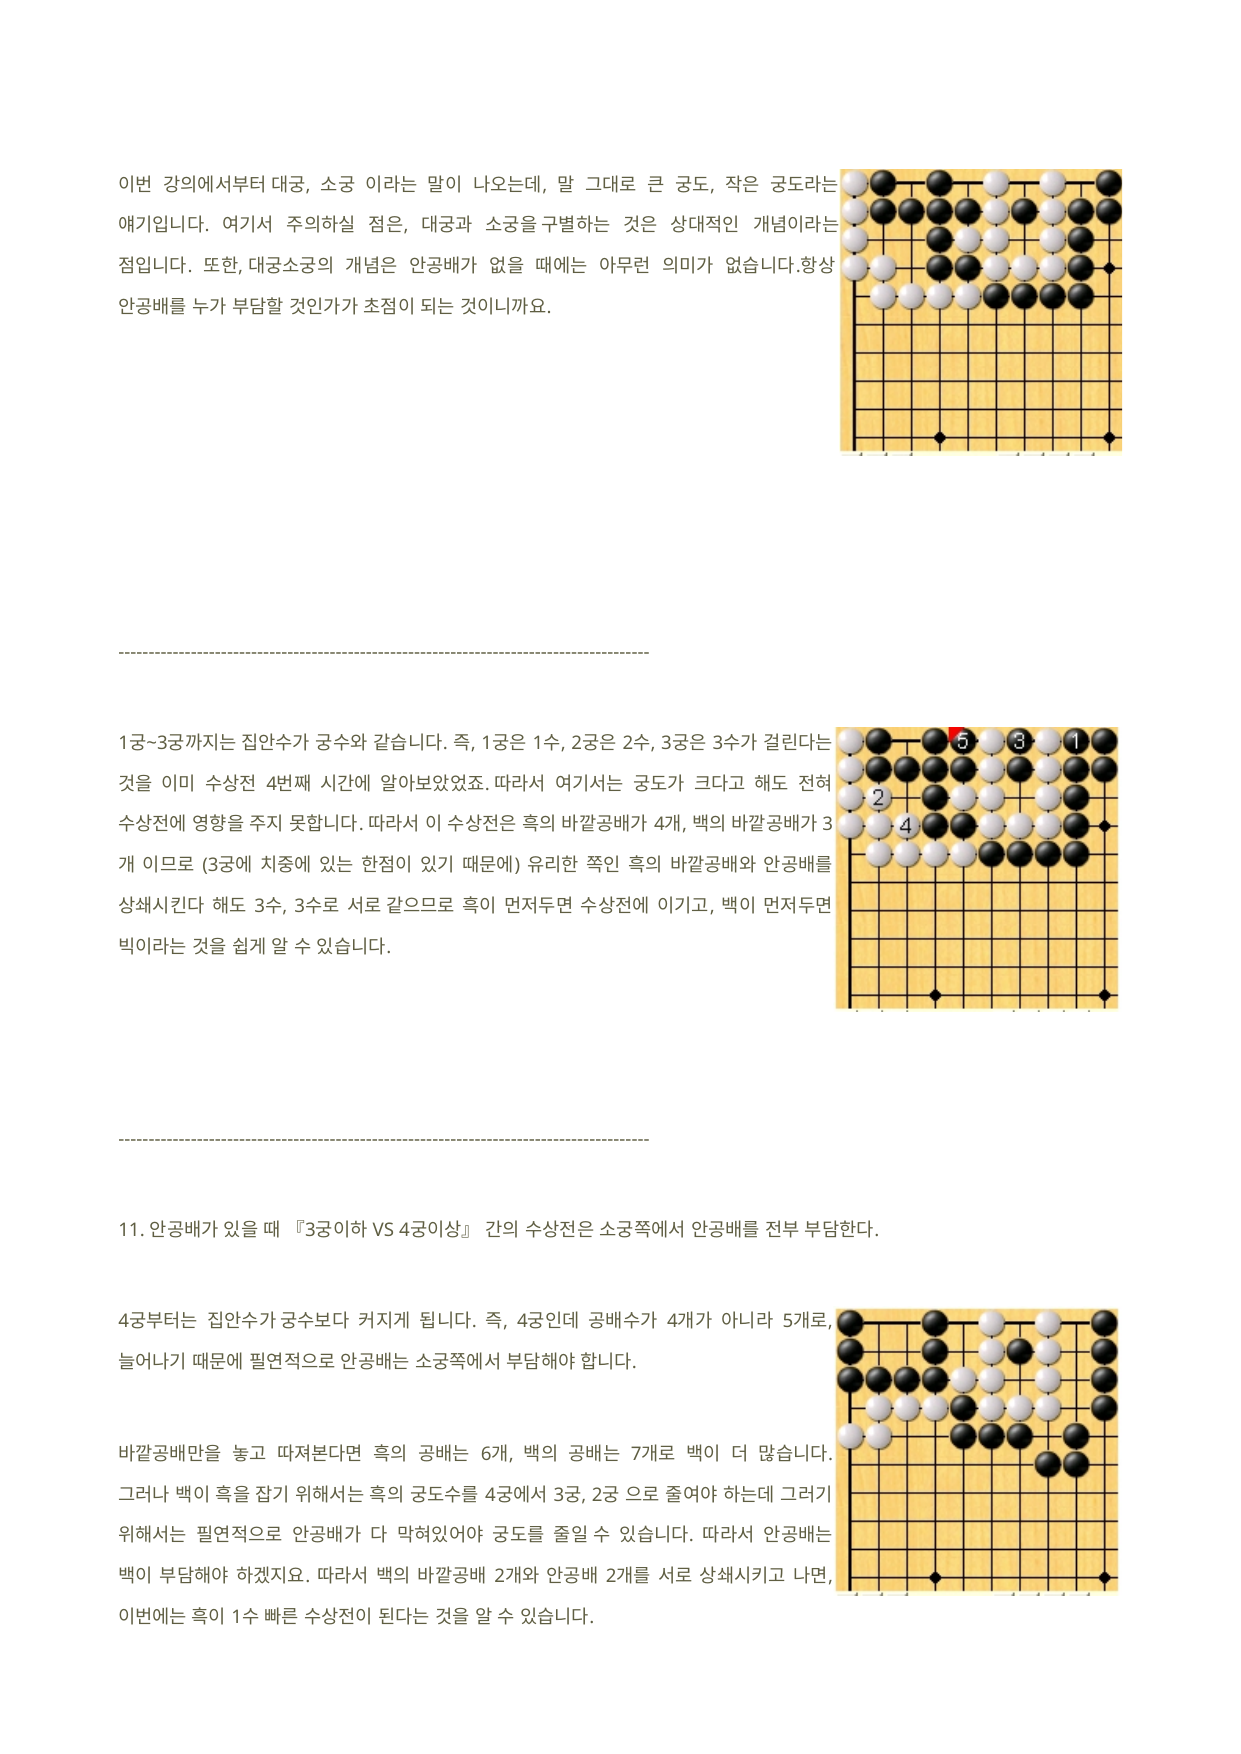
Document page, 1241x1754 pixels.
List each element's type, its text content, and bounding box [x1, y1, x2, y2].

text 1궁~3궁까지는 집안수가 궁수와 같습니다. 즉, 1궁은 1수, 2궁은 2수, 3궁은 3수가 걸린다는 것을 이미 수상전 4번째 시간에 알아보았었죠. 따라서 여기서는 궁도가 크다고 해도 전혀 수상전에 영향을 주지 못합니다. 따라서 이 수상전은 흑의 바깥공배가 4개, 백의 바깥공배가 3개 이므로 (3궁에 치중에 있는 한점이 있기 때문에) 유리한 쪽인 흑의 바깥공배와 안공배를 상쇄시킨다 해도 3수, 3수로 서로 같으므로 흑이 먼저두면 수상전에 이기고, 백이 먼저두면 빅이라는 것을 쉽게 알 수 있습니다. [118, 728, 833, 958]
text 11. 안공배가 있을 때 『3궁이하 VS 4궁이상』 간의 수상전은 소궁쪽에서 안공배를 전부 부담한다. [118, 1214, 1122, 1242]
picture [839, 169, 1123, 456]
picture [833, 1306, 1123, 1596]
text 4궁부터는 집안수가 궁수보다 커지게 됩니다. 즉, 4궁인데 공배수가 4개가 아니라 5개로, 늘어나기 때문에 필연적으로 안공배는 소궁쪽에서 부담해야 합니다. [118, 1306, 833, 1374]
text ---------------------------------------------------------------------------------------- [118, 638, 1122, 664]
text 바깥공배만을 놓고 따져본다면 흑의 공배는 6개, 백의 공배는 7개로 백이 더 많습니다. 그러나 백이 흑을 잡기 위해서는 흑의 궁도수를 4궁에서 3궁, 2궁 으로 줄여야 하는데 그러기 위해서는 필연적으로 안공배가 다 막혀있어야 궁도를 줄일 수 있습니다. 따라서 안공배는 백이 부담해야 하겠지요. 따라서 백의 바깥공배 2개와 안공배 2개를 서로 상쇄시키고 나면, 이번에는 흑이 1수 빠른 수상전이 된다는 것을 알 수 있습니다. [118, 1439, 1122, 1629]
text 이번 강의에서부터 대궁, 소궁 이라는 말이 나오는데, 말 그대로 큰 궁도, 작은 궁도라는 얘기입니다. 여기서 주의하실 점은, 대궁과 소궁을 구별하는 것은 상대적인 개념이라는 점입니다. 또한, 대궁소궁의 개념은 안공배가 없을 때에는 아무런 의미가 없습니다.항상 안공배를 누가 부담할 것인가가 초점이 되는 것이니까요. [118, 169, 839, 318]
text ---------------------------------------------------------------------------------------- [118, 1125, 1122, 1151]
picture [833, 727, 1123, 1012]
